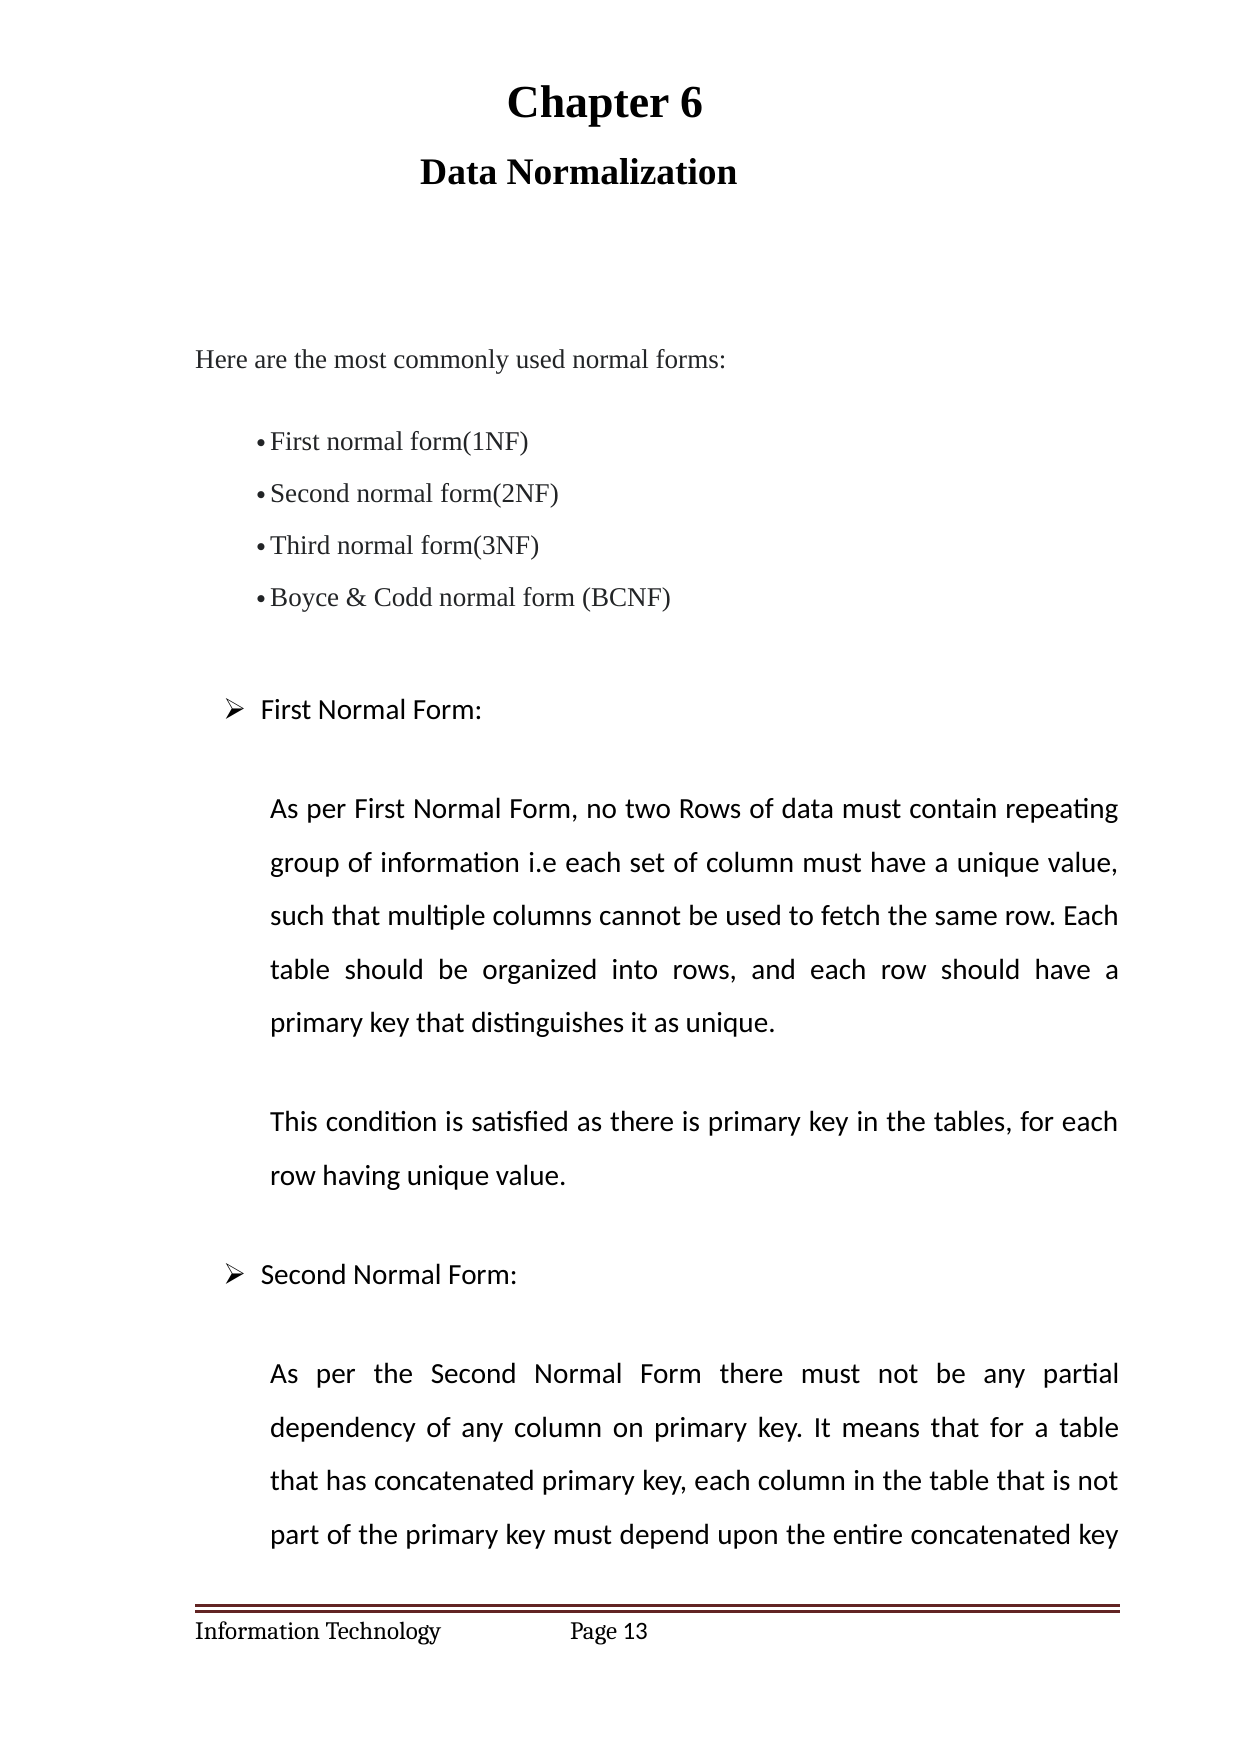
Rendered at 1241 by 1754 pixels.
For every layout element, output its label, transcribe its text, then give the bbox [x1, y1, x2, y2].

list First Normal Form: [223, 691, 1120, 727]
list This condition is satisfied as there is primary key in the tables, for each row having unique value. [270, 1103, 1120, 1192]
list Third normal form(3NF) [257, 529, 1120, 561]
list As per the Second Normal Form there must not be any partial dependency of any column on primary key. It means that for a table that has concatenated primary key, each column in the table that is not part of the primary key must depend upon the entire concatenated key [270, 1355, 1120, 1551]
list As per First Normal Form, no two Rows of data must contain repeating group of information i.e each set of column must have a unique value, such that multiple columns cannot be used to fetch the same row. Each table should be organized into rows, and each row should have a primary key that distinguishes it as unique. [270, 790, 1120, 1040]
text Chapter 6 Data Normalization [420, 75, 1120, 192]
list Boyce & Codd normal form (BCNF) [257, 581, 1120, 613]
text Here are the most commonly used normal forms: [195, 343, 1120, 374]
list Second normal form(2NF) [257, 477, 1120, 509]
list First normal form(1NF) [257, 426, 1120, 457]
list Second Normal Form: [223, 1256, 1120, 1292]
